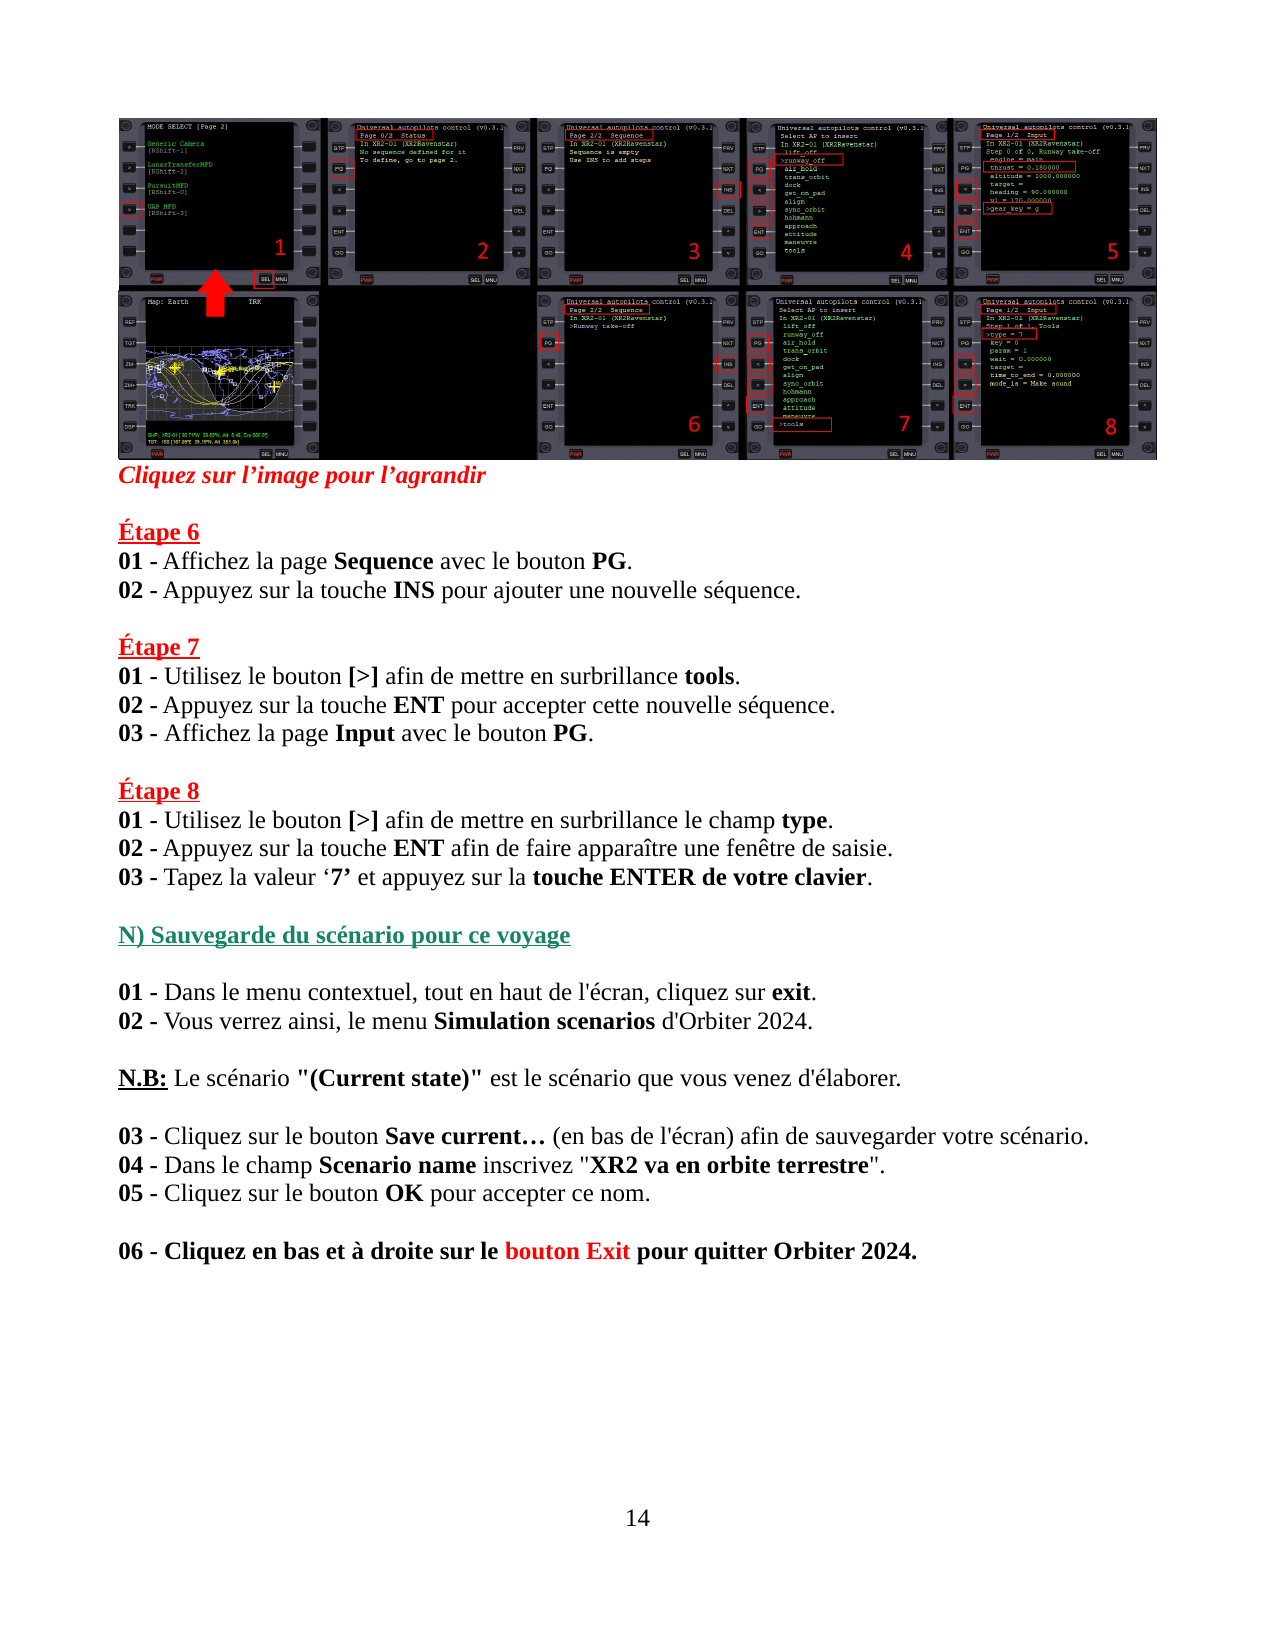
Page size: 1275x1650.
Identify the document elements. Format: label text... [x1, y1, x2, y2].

text 01 - Utilisez le bouton [>] afin de mettre en surbrillance tools. [118, 661, 1157, 690]
text N.B: Le scénario "(Current state)" est le scénario que vous venez d'élaborer. [118, 1063, 1157, 1092]
text Étape 6 [118, 517, 1157, 546]
text N) Sauvegarde du scénario pour ce voyage [118, 920, 1157, 948]
text 02 - Appuyez sur la touche ENT afin de faire apparaître une fenêtre de saisie. [118, 833, 1157, 862]
text 03 - Tapez la valeur ‘7’ et appuyez sur la touche ENTER de votre clavier. [118, 862, 1157, 891]
text 04 - Dans le champ Scenario name inscrivez "XR2 va en orbite terrestre". [118, 1150, 1157, 1178]
text 02 - Appuyez sur la touche INS pour ajouter une nouvelle séquence. [118, 575, 1157, 603]
text 03 - Cliquez sur le bouton Save current… (en bas de l'écran) afin de sauvegarder votre scénario. [118, 1121, 1157, 1150]
text Étape 8 [118, 776, 1157, 805]
text 01 - Affichez la page Sequence avec le bouton PG. [118, 546, 1157, 575]
text 01 - Utilisez le bouton [>] afin de mettre en surbrillance le champ type. [118, 805, 1157, 833]
text Étape 7 [118, 632, 1157, 661]
text 02 - Appuyez sur la touche ENT pour accepter cette nouvelle séquence. [118, 690, 1157, 718]
text Cliquez sur l’image pour l’agrandir [118, 460, 1157, 488]
text 06 - Cliquez en bas et à droite sur le bouton Exit pour quitter Orbiter 2024. [118, 1236, 1157, 1265]
text 01 - Dans le menu contextuel, tout en haut de l'écran, cliquez sur exit. [118, 977, 1157, 1006]
text 02 - Vous verrez ainsi, le menu Simulation scenarios d'Orbiter 2024. [118, 1006, 1157, 1035]
picture [118, 118, 1157, 460]
text 05 - Cliquez sur le bouton OK pour accepter ce nom. [118, 1178, 1157, 1207]
text 03 - Affichez la page Input avec le bouton PG. [118, 718, 1157, 747]
